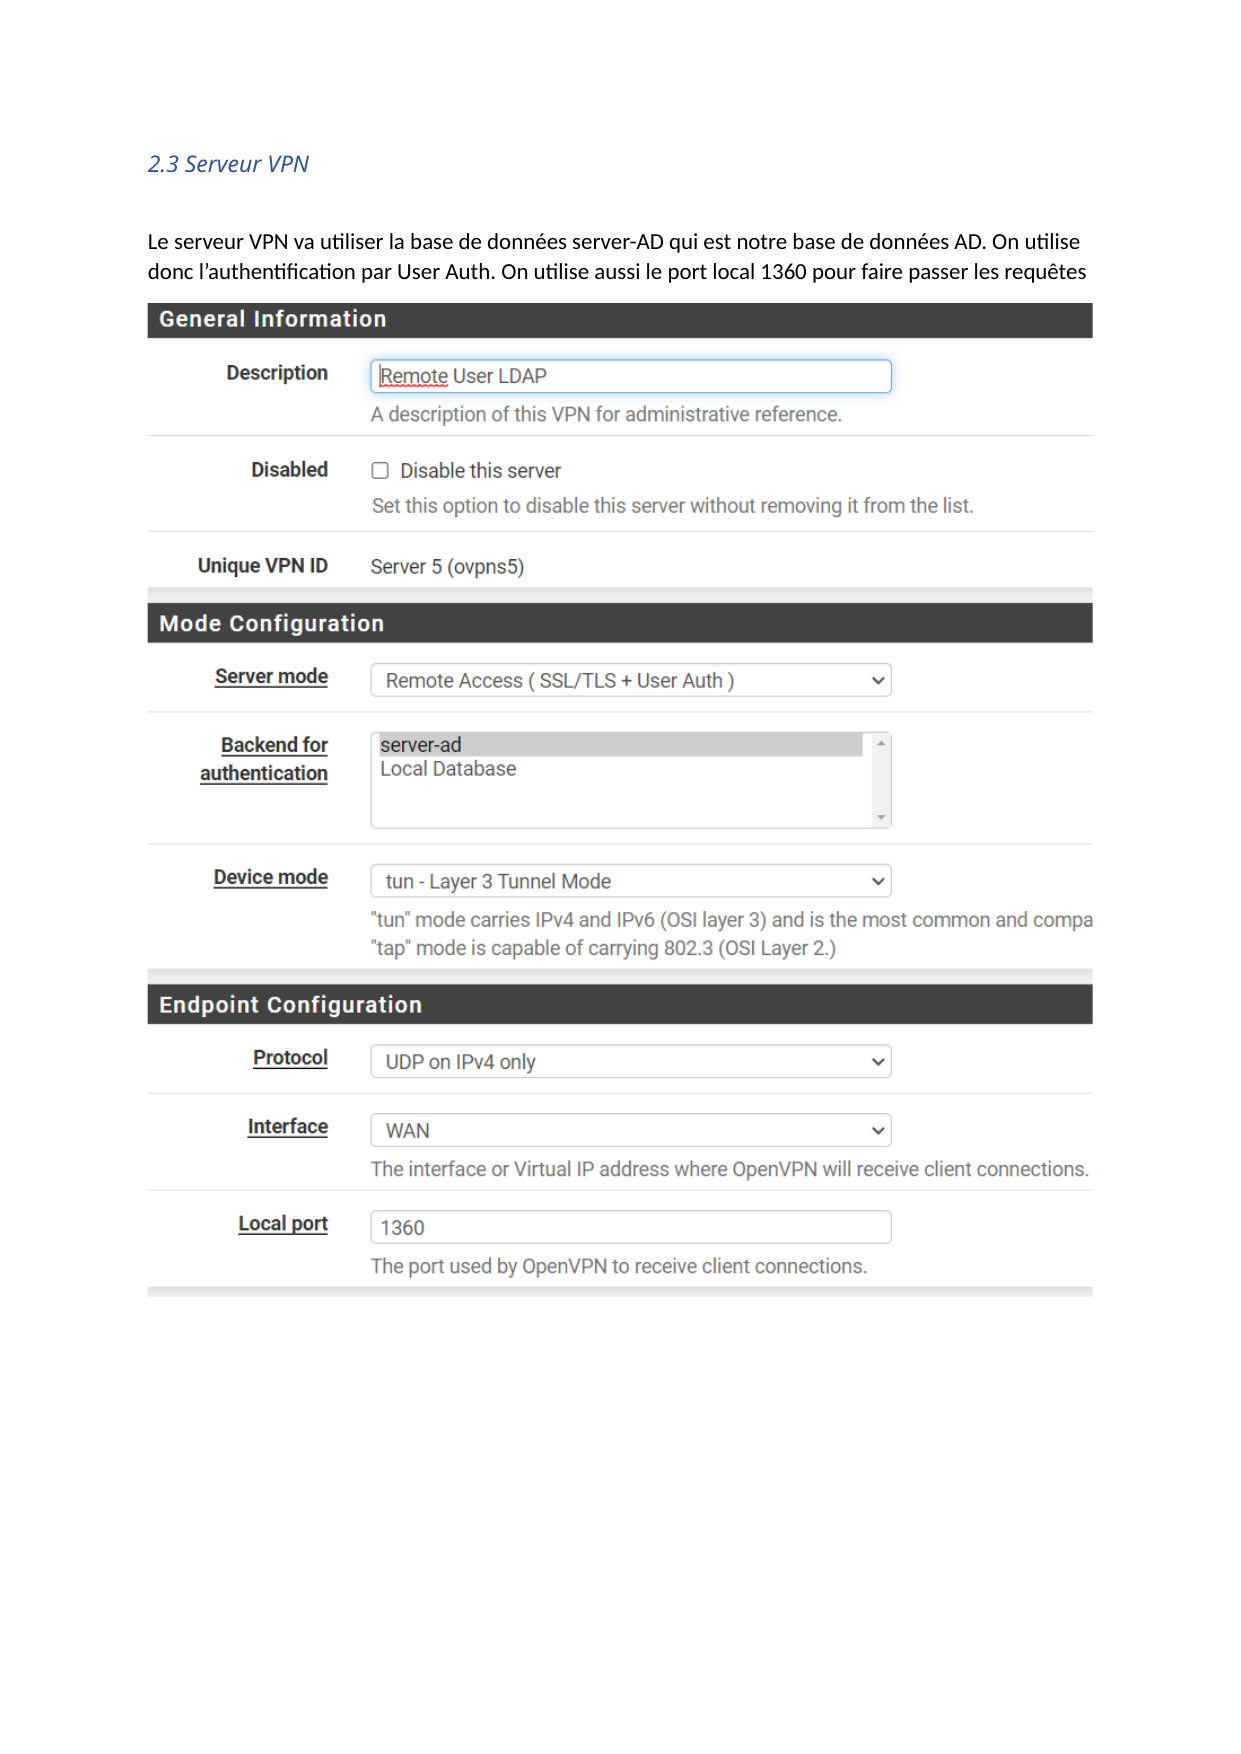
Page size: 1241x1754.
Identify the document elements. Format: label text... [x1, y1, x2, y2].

text Le serveur VPN va utiliser la base de données server-AD qui est notre base de données AD. On utilise donc l’authentification par User Auth. On utilise aussi le port local 1360 pour faire passer les requêtes [148, 227, 1093, 285]
subtitle 2.3 Serveur VPN [148, 148, 1093, 179]
